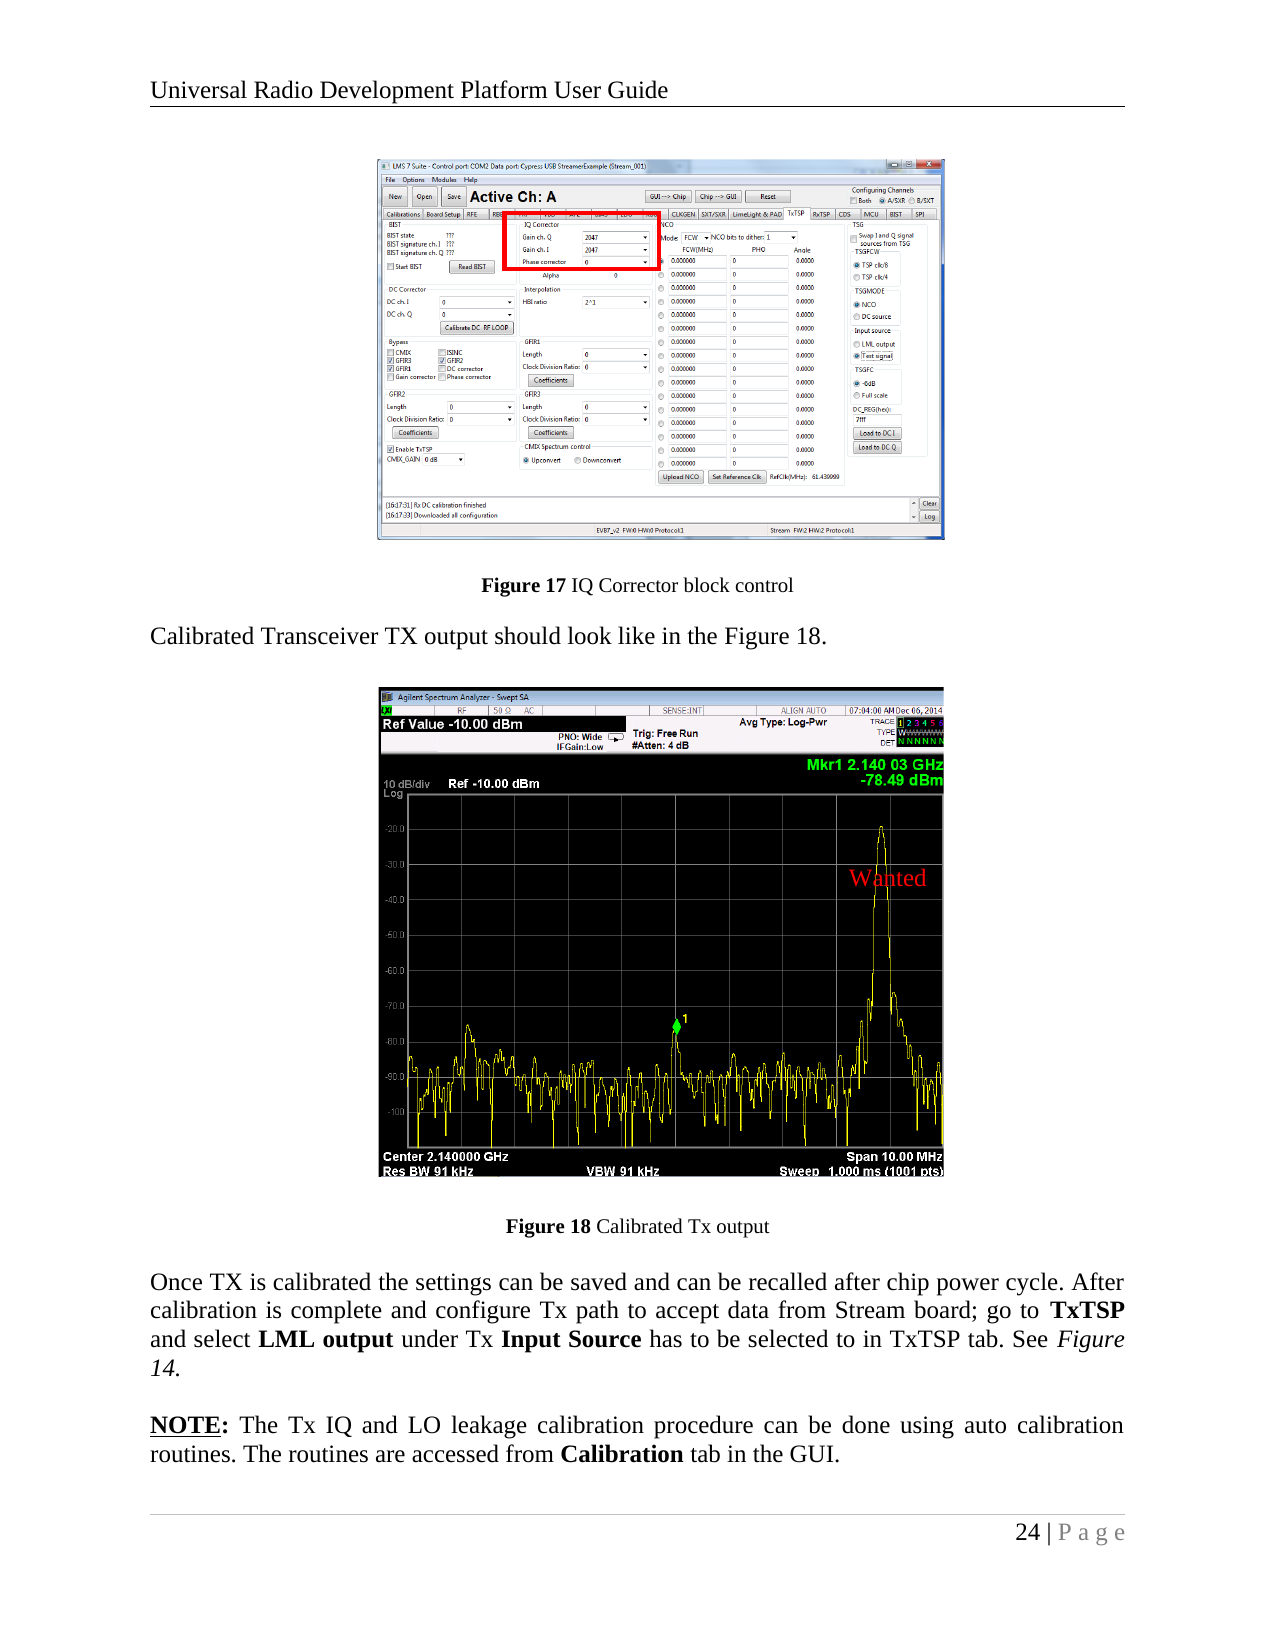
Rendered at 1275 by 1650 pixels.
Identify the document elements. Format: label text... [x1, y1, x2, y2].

text Wanted [849, 863, 943, 889]
text Figure 18 Calibrated Tx output [150, 1214, 1125, 1238]
text NOTE: The Tx IQ and LO leakage calibration procedure can be done using auto calibration routines. The routines are accessed from Calibration tab in the GUI. [150, 1411, 1125, 1468]
text Figure 17 IQ Corrector block control [150, 573, 1125, 597]
text Calibrated Transceiver TX output should look like in the Figure 18. [150, 621, 1125, 650]
text Once TX is calibrated the settings can be saved and can be recalled after chip power cycle. After calibration is complete and configure Tx path to accept data from Stream board; go to TxTSP and select LML output under Tx Input Source has to be selected to in TxTSP tab. See Figure 14. [150, 1267, 1125, 1382]
picture [378, 687, 944, 1177]
picture [377, 159, 945, 540]
